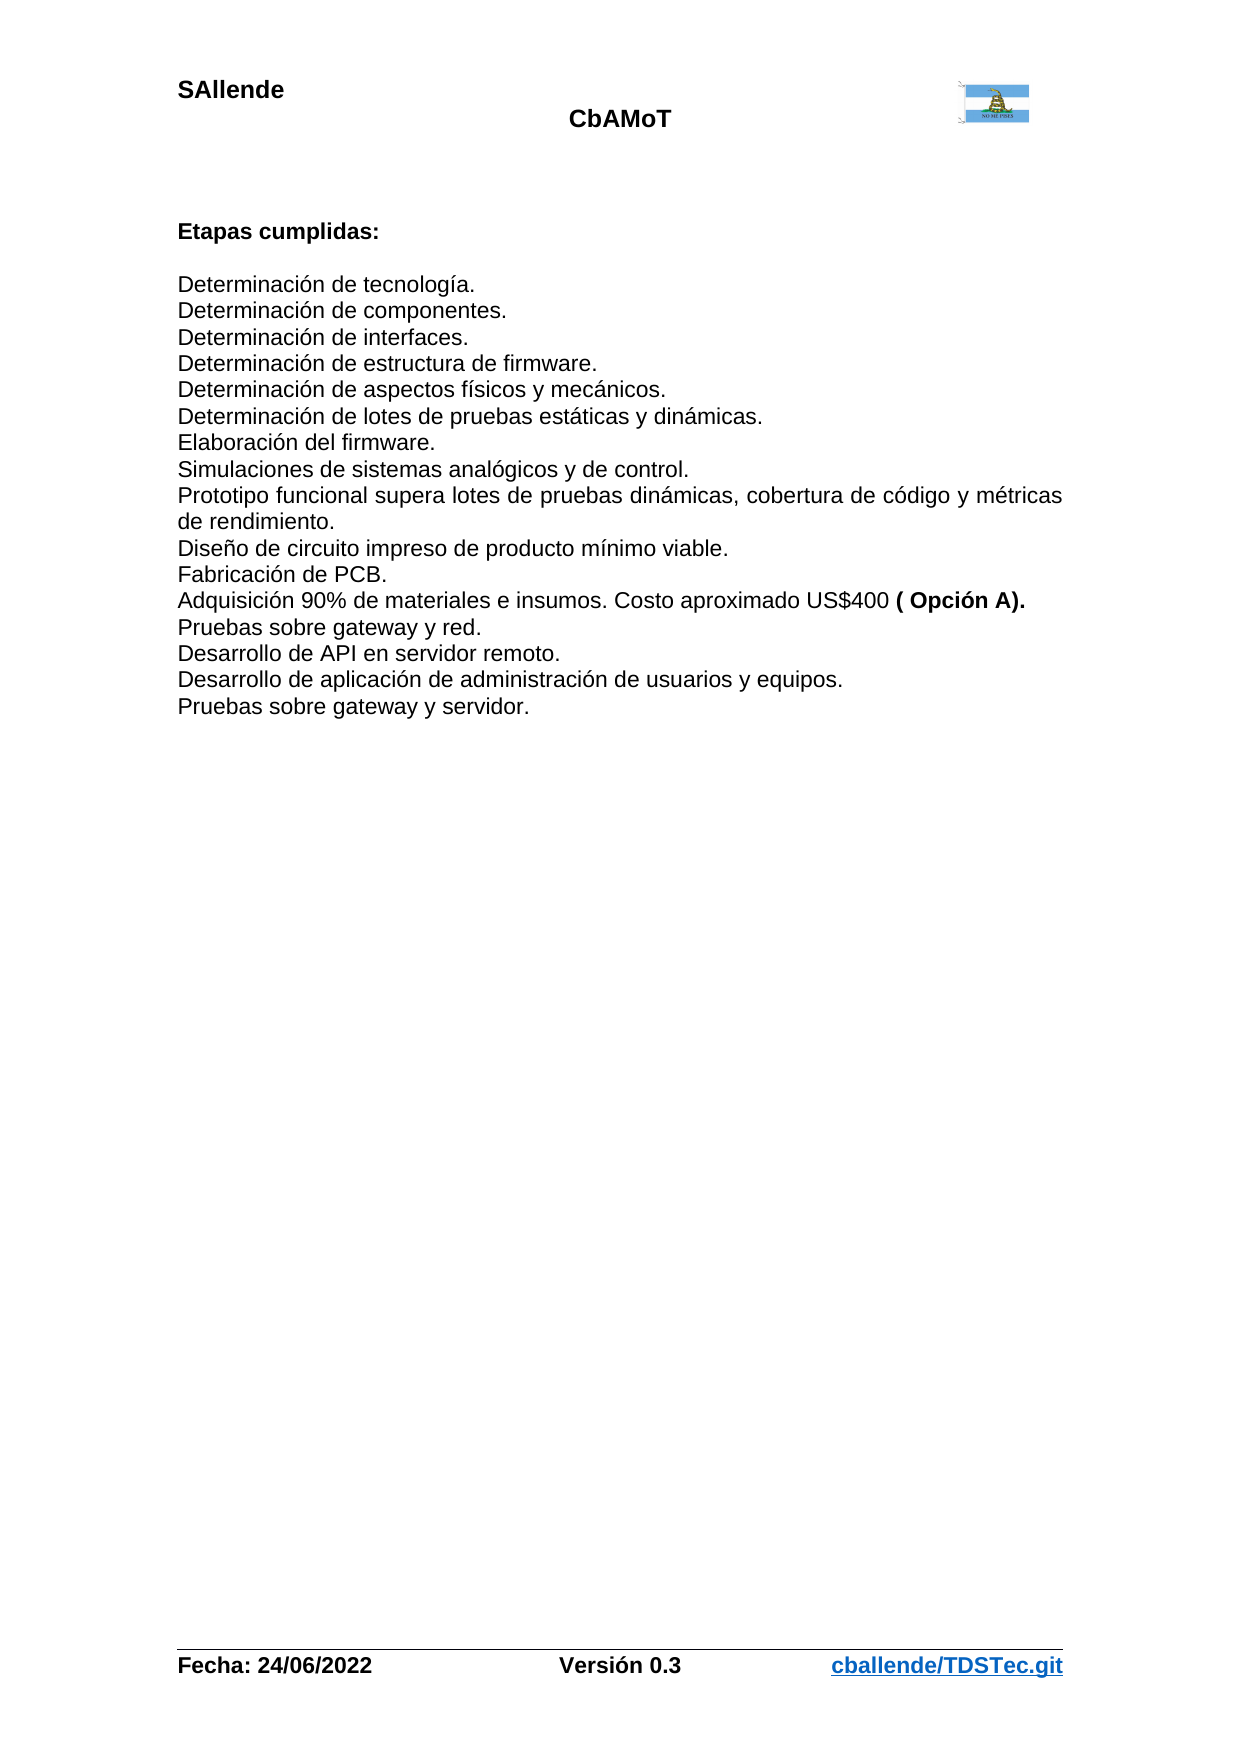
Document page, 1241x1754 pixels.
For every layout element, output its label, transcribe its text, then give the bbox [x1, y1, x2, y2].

text Determinación de tecnología. [177, 271, 1063, 297]
text Determinación de componentes. [177, 297, 1063, 324]
text Simulaciones de sistemas analógicos y de control. [177, 456, 1063, 482]
text Prototipo funcional supera lotes de pruebas dinámicas, cobertura de código y métricas de rendimiento. [177, 482, 1063, 534]
text Desarrollo de aplicación de administración de usuarios y equipos. [177, 666, 1063, 693]
text Determinación de estructura de firmware. [177, 350, 1063, 376]
text Adquisición 90% de materiales e insumos. Costo aproximado US$400 ( Opción A). [177, 587, 1063, 614]
picture [954, 79, 1033, 126]
text Etapas cumplidas: [177, 218, 1063, 245]
text Fabricación de PCB. [177, 561, 1063, 587]
text Desarrollo de API en servidor remoto. [177, 640, 1063, 666]
text Determinación de lotes de pruebas estáticas y dinámicas. [177, 403, 1063, 429]
text Determinación de aspectos físicos y mecánicos. [177, 376, 1063, 403]
text Diseño de circuito impreso de producto mínimo viable. [177, 534, 1063, 561]
text Pruebas sobre gateway y red. [177, 614, 1063, 640]
text Elaboración del firmware. [177, 429, 1063, 456]
text Pruebas sobre gateway y servidor. [177, 693, 1063, 719]
text Determinación de interfaces. [177, 324, 1063, 350]
